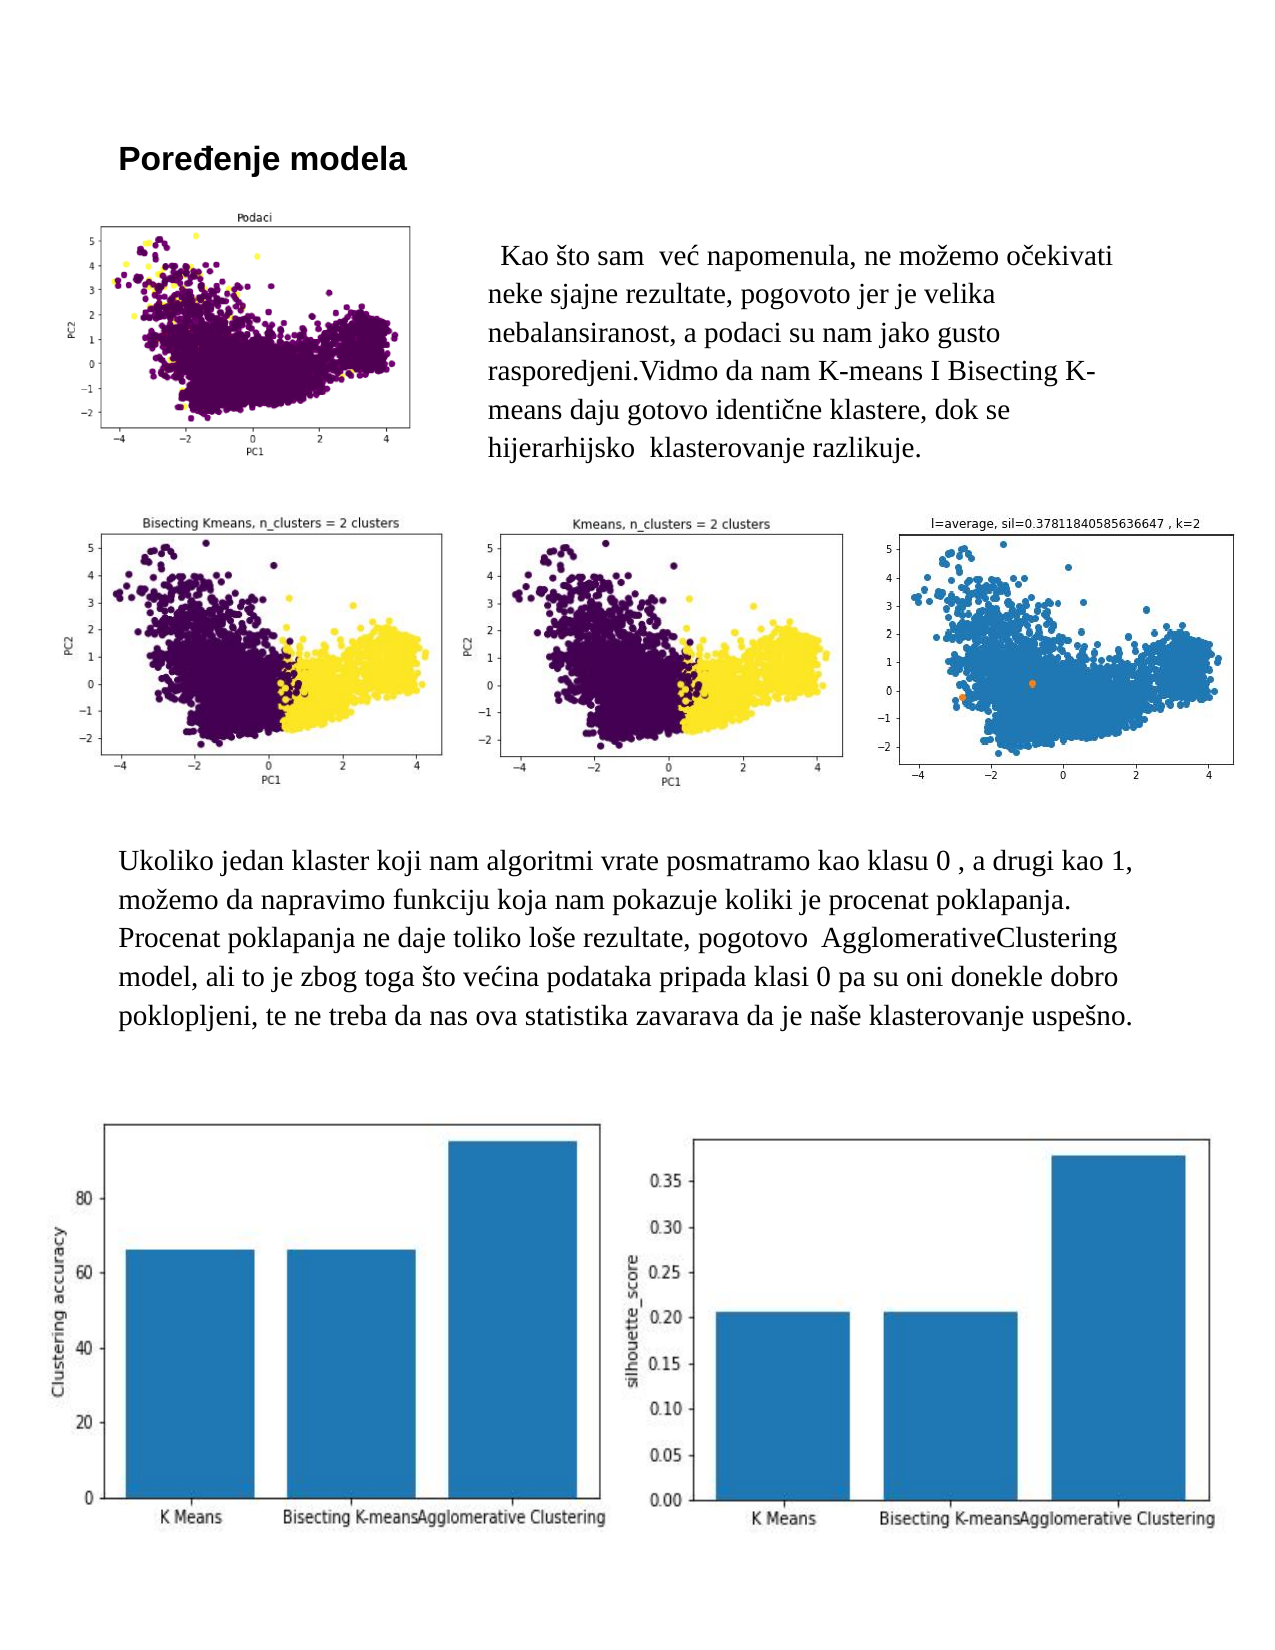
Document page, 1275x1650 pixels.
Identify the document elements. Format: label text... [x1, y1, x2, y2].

text Kao što sam već napomenula, ne možemo očekivati neke sjajne rezultate, pogovoto jer je velika nebalansiranost, a podaci su nam jako gusto rasporedjeni.Vidmo da nam K-means I Bisecting K-means daju gotovo identične klastere, dok se hijerarhijsko klasterovanje razlikuje. [488, 238, 1157, 464]
picture [47, 498, 1275, 802]
picture [24, 1064, 1275, 1560]
picture [13, 205, 488, 469]
text Ukoliko jedan klaster koji nam algoritmi vrate posmatramo kao klasu 0 , a drugi kao 1, možemo da napravimo funkciju koja nam pokazuje koliki je procenat poklapanja. Procenat poklapanja ne daje toliko loše rezultate, pogotovo AgglomerativeClustering model, ali to je zbog toga što većina podataka pripada klasi 0 pa su oni donekle dobro poklopljeni, te ne treba da nas ova statistika zavarava da je naše klasterovanje uspešno. [118, 843, 1157, 1031]
subtitle Poređenje modela [118, 139, 1157, 178]
